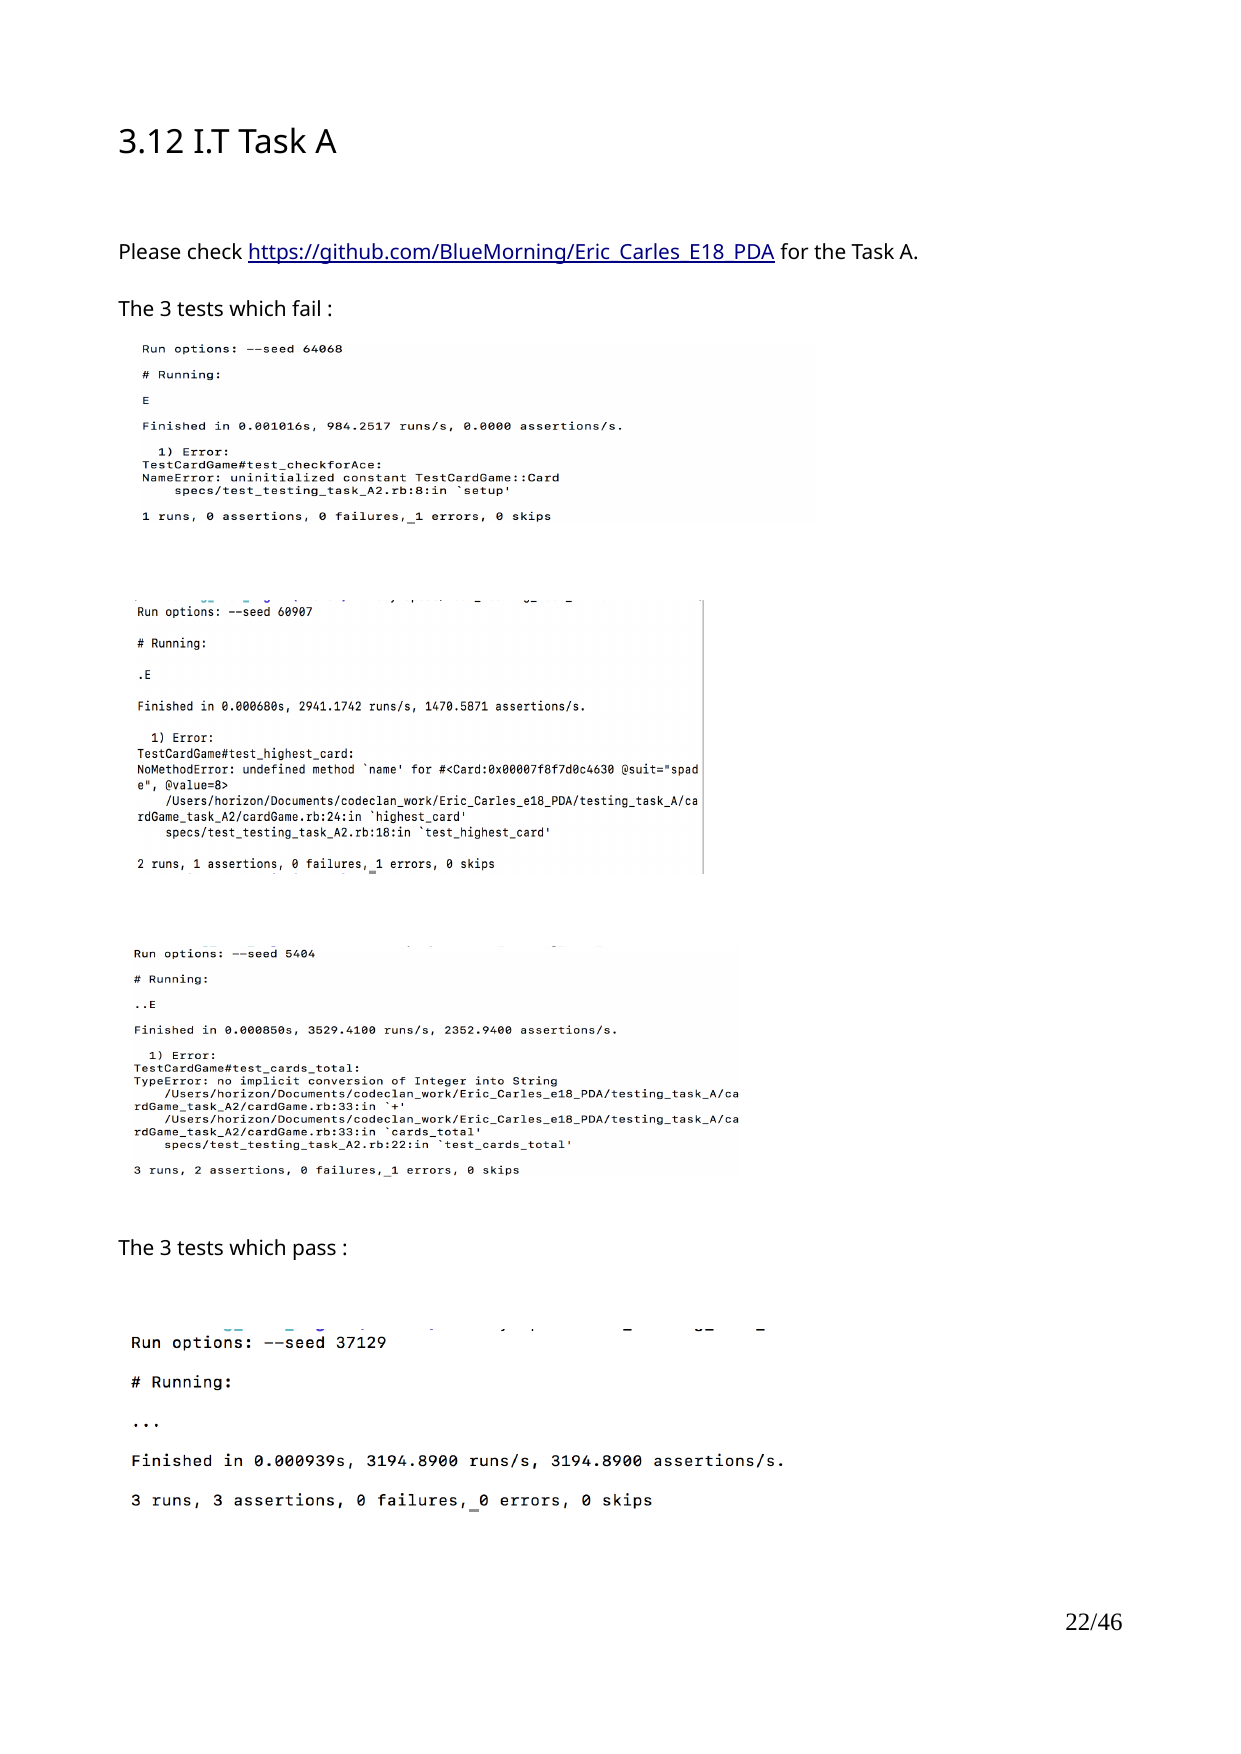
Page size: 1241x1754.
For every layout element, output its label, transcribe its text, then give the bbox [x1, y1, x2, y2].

picture [131, 946, 742, 1177]
title I.T Task A [118, 118, 1122, 163]
text The 3 tests which fail : [118, 294, 1122, 322]
picture [125, 1329, 953, 1512]
text Please check https://github.com/BlueMorning/Eric_Carles_E18_PDA for the Task A. [118, 237, 1122, 265]
picture [139, 343, 816, 524]
picture [134, 600, 704, 874]
text The 3 tests which pass : [118, 1233, 1122, 1262]
